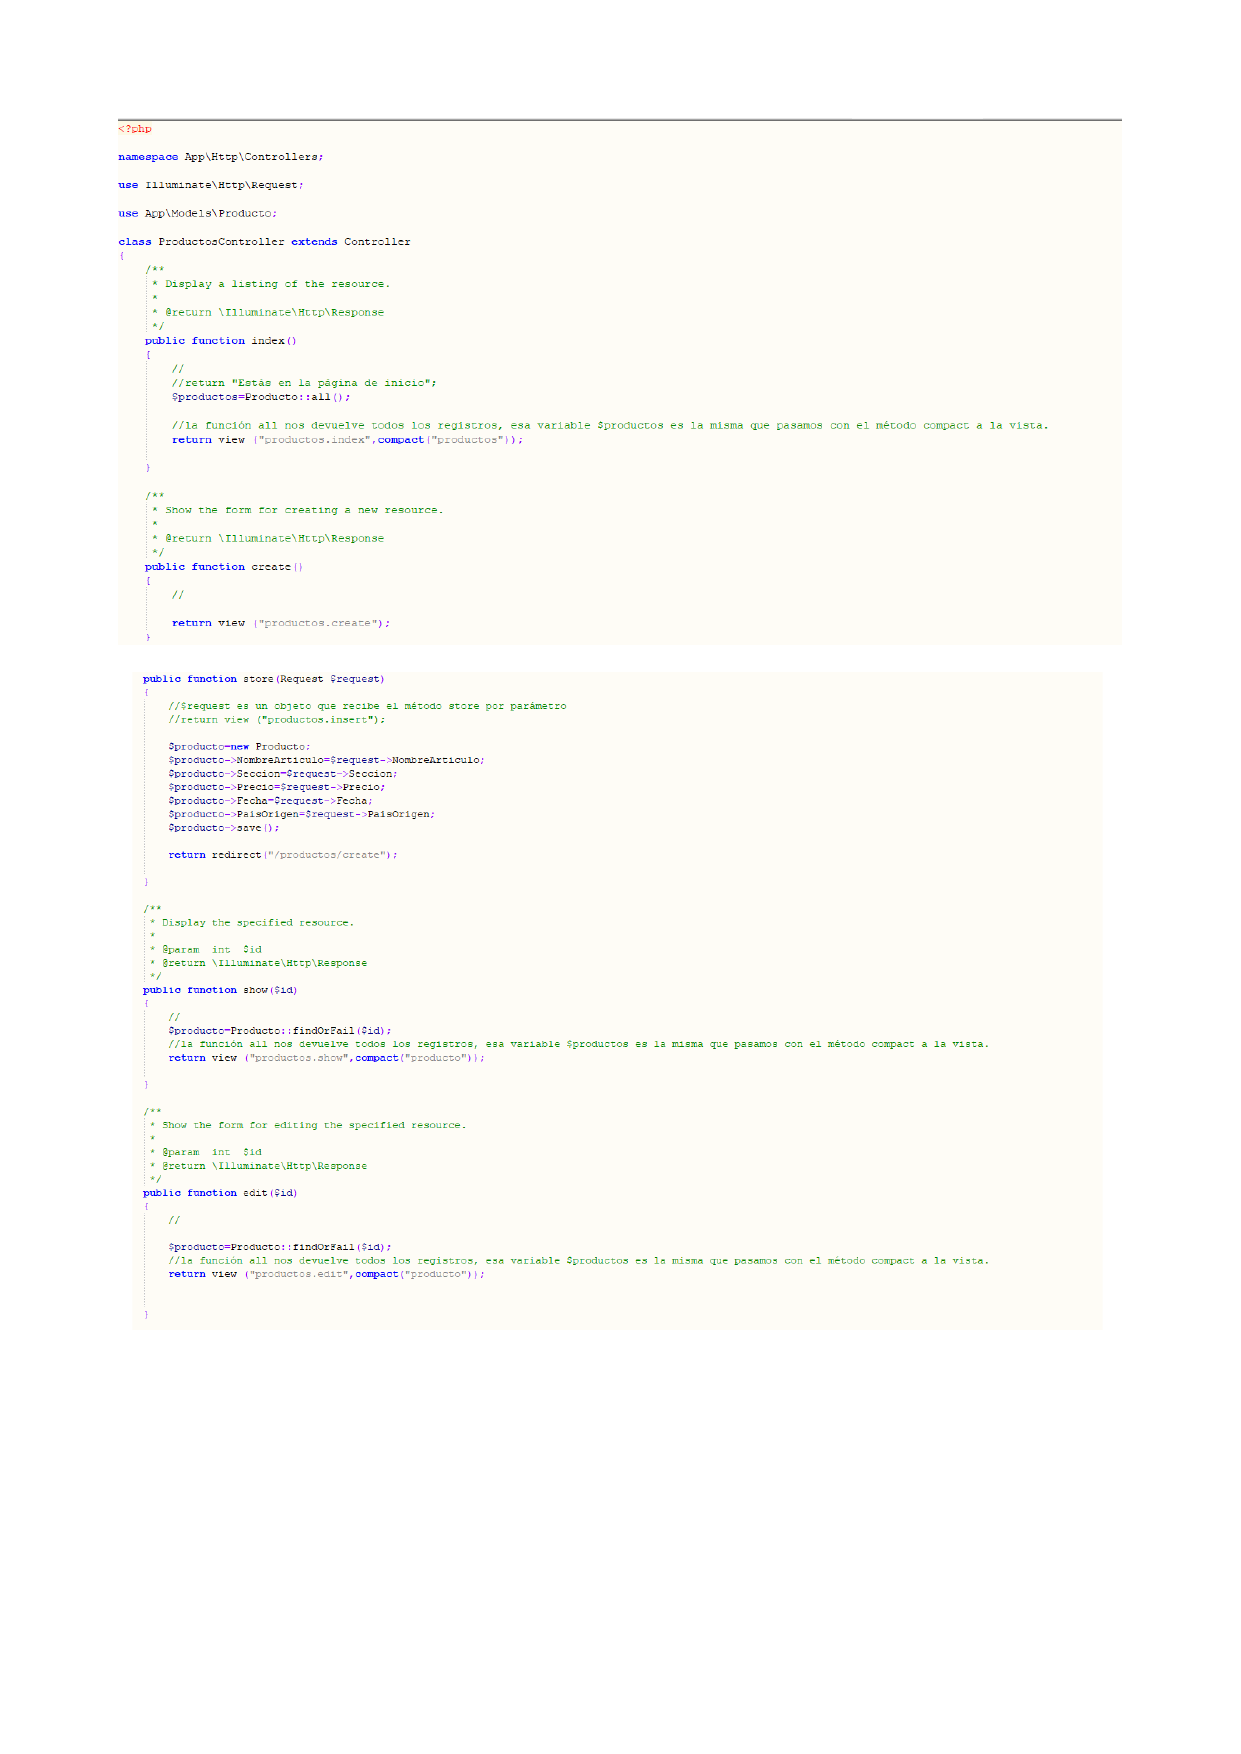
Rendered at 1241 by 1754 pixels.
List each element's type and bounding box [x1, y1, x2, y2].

picture [118, 118, 1122, 645]
picture [132, 672, 1103, 1330]
